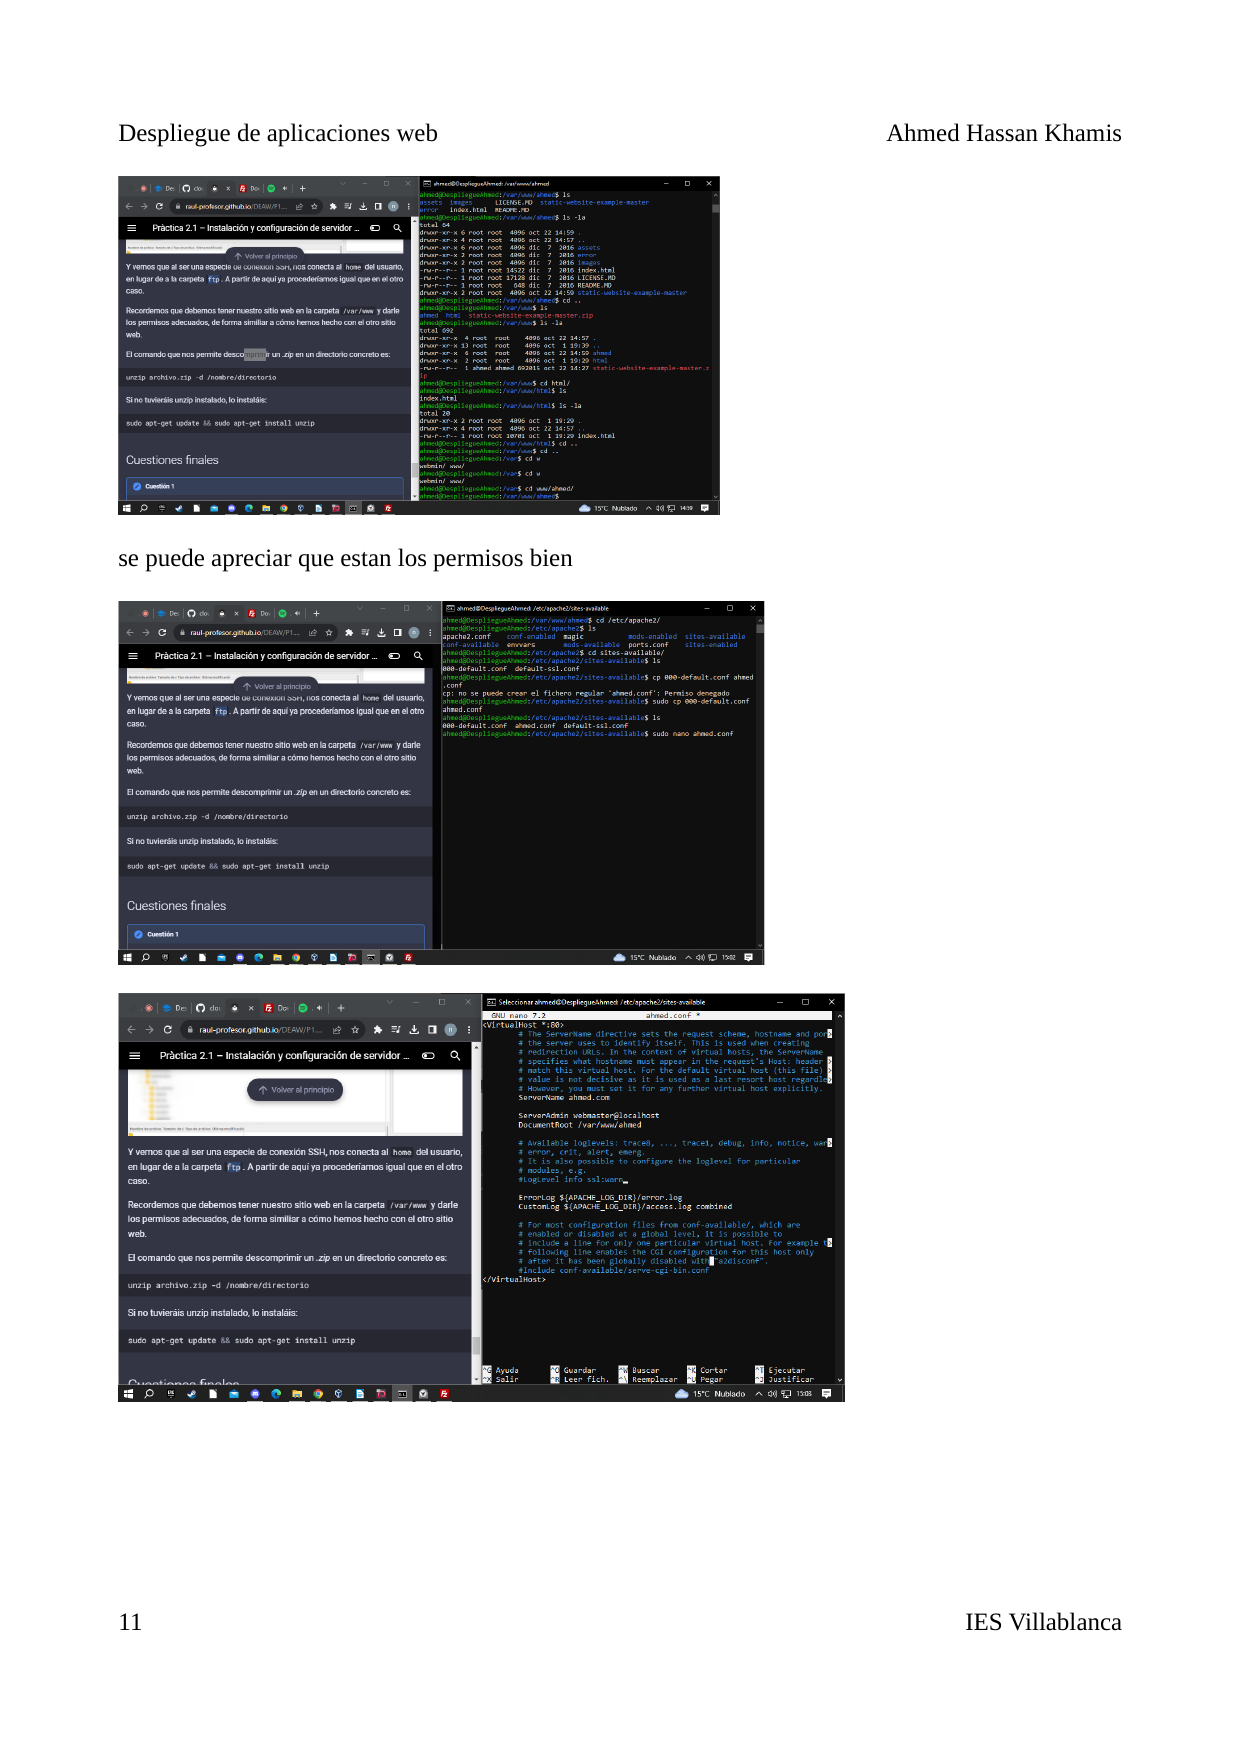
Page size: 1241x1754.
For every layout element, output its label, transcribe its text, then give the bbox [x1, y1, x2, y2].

picture [118, 993, 845, 1402]
text se puede apreciar que estan los permisos bien [118, 543, 1122, 572]
picture [118, 176, 720, 515]
picture [118, 601, 765, 965]
